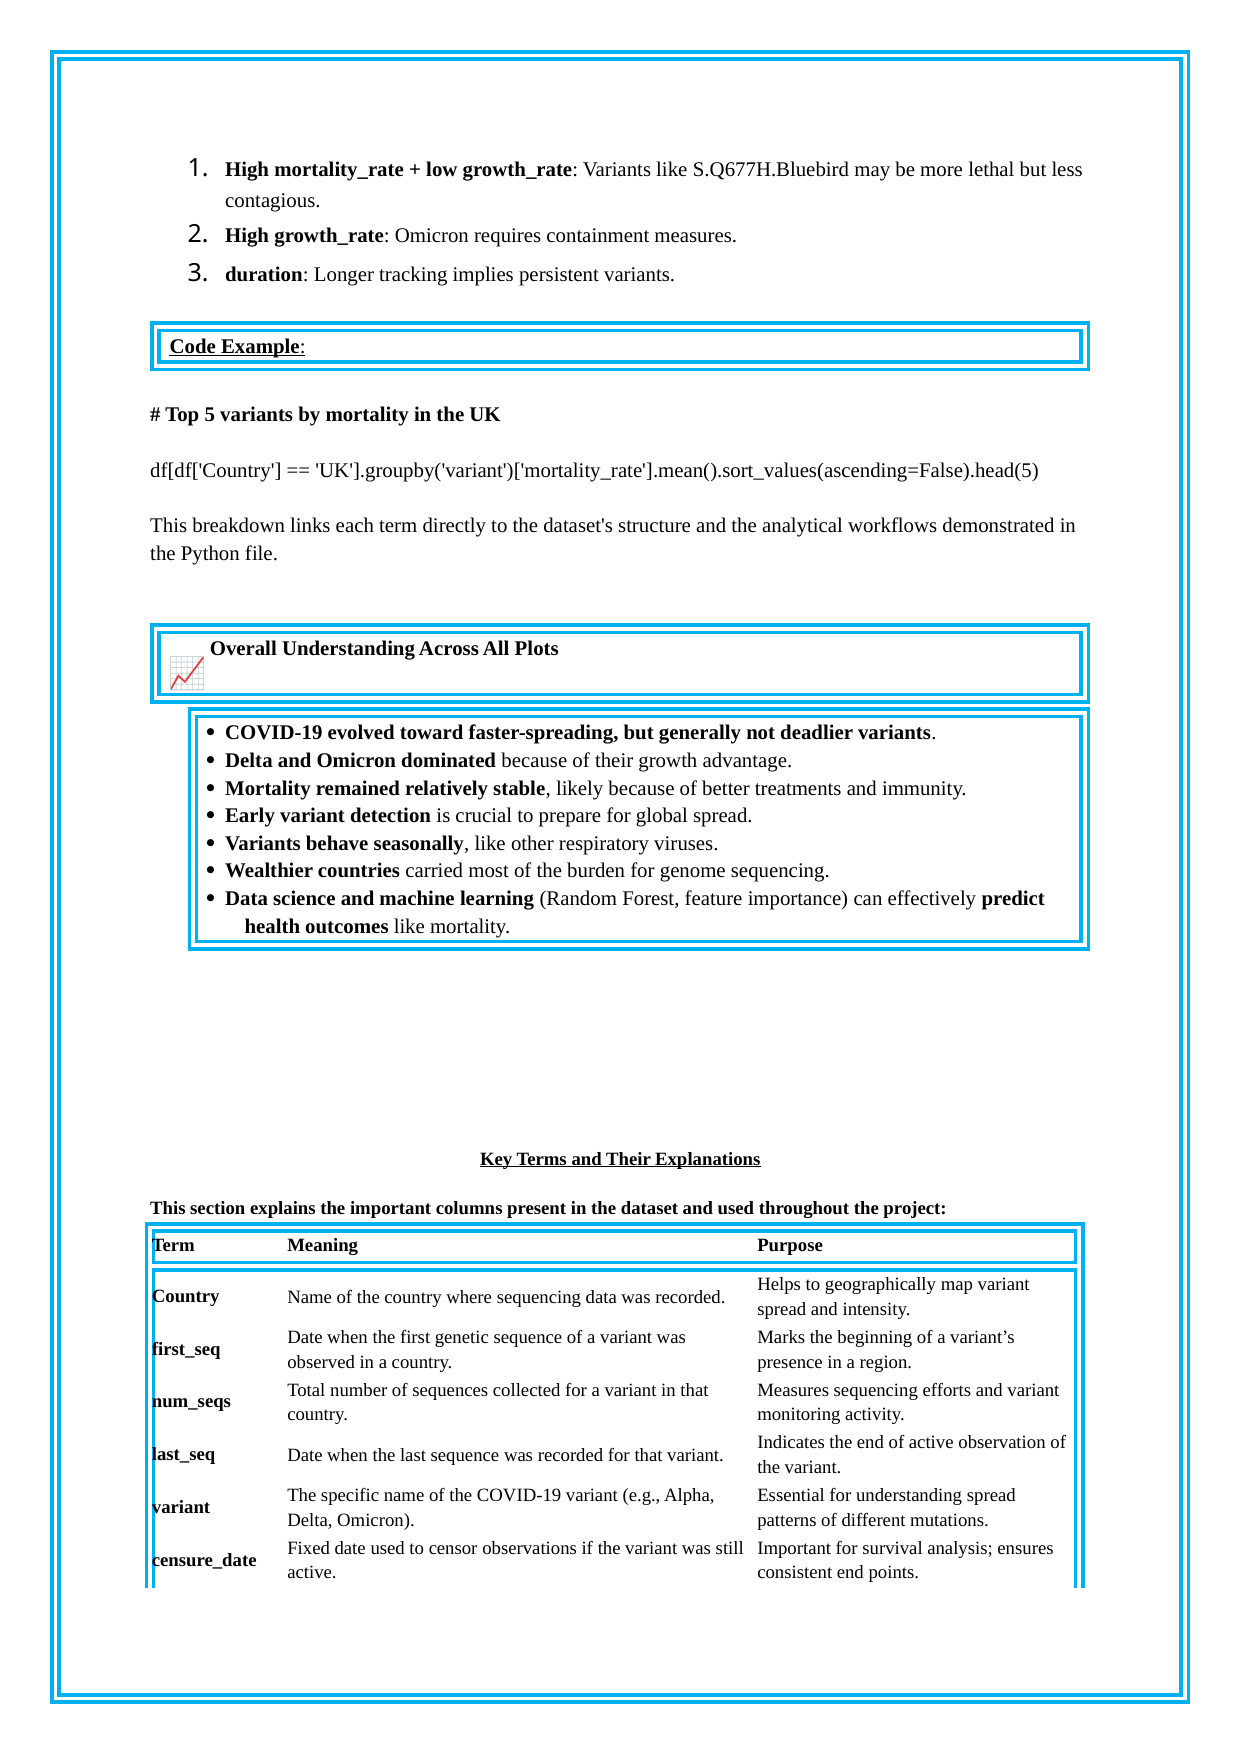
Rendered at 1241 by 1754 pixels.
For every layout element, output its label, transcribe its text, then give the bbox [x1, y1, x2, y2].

table_cell Marks the beginning of a variant’s presence in a region. [755, 1324, 1074, 1377]
table_cell Date when the first genetic sequence of a variant was observed in a country. [285, 1324, 755, 1377]
list COVID-19 evolved toward faster-spreading, but generally not deadlier variants. [191, 711, 1087, 735]
table_cell num_seqs [155, 1377, 285, 1430]
text Key Terms and Their Explanations [150, 1147, 1090, 1169]
list Mortality remained relatively stable, likely because of better treatments and immunity. [198, 762, 1079, 790]
table_cell Date when the last sequence was recorded for that variant. [285, 1430, 755, 1482]
text This breakdown links each term directly to the dataset's structure and the analytical workflows demonstrated in the Python file. [150, 513, 1090, 564]
table_cell Measures sequencing efforts and variant monitoring activity. [755, 1377, 1074, 1430]
table_cell Name of the country where sequencing data was recorded. [285, 1272, 755, 1324]
table_cell first_seq [155, 1324, 285, 1377]
table_header Meaning [285, 1233, 755, 1261]
table_cell The specific name of the COVID-19 variant (e.g., Alpha, Delta, Omicron). [285, 1483, 755, 1535]
list High growth_rate: Omicron requires containment measures. [187, 215, 1090, 249]
table_cell Country [150, 1261, 285, 1324]
list duration: Longer tracking implies persistent variants. [187, 254, 1090, 288]
text df[df['Country'] == 'UK'].groupby('variant')['mortality_rate'].mean().sort_values(ascending=False).head(5) [150, 458, 1090, 482]
table_cell Fixed date used to censor observations if the variant was still active. [285, 1535, 755, 1588]
list Variants behave seasonally, like other respiratory viruses. [198, 818, 1079, 845]
table_cell Important for survival analysis; ensures consistent end points. [755, 1535, 1074, 1588]
text # Top 5 variants by mortality in the UK [150, 402, 1090, 426]
list Wealthier countries carried most of the burden for genome sequencing. [198, 845, 1079, 873]
text This section explains the important columns present in the dataset and used throughout the project: [150, 1197, 1090, 1218]
table_cell Helps to geographically map variant spread and intensity. [755, 1261, 1079, 1324]
table_cell Total number of sequences collected for a variant in that country. [285, 1377, 755, 1430]
table_header Purpose [755, 1226, 1079, 1261]
table_cell [285, 1264, 755, 1268]
table_cell censure_date [155, 1535, 285, 1588]
table_cell last_seq [155, 1430, 285, 1482]
table_cell variant [155, 1483, 285, 1535]
list Data science and machine learning (Random Forest, feature importance) can effectively predict health outcomes like mortality. [191, 873, 1087, 947]
text Overall Understanding Across All Plots [154, 627, 1087, 700]
table_cell Essential for understanding spread patterns of different mutations. [755, 1483, 1074, 1535]
table_header Term [150, 1226, 285, 1261]
list Early variant detection is crucial to prepare for global spread. [198, 790, 1079, 818]
text Code Example: [154, 325, 1087, 368]
list Delta and Omicron dominated because of their growth advantage. [198, 735, 1079, 762]
table_cell Indicates the end of active observation of the variant. [755, 1430, 1074, 1482]
list High mortality_rate + low growth_rate: Variants like S.Q677H.Bluebird may be more lethal but less contagious. [187, 150, 1090, 212]
